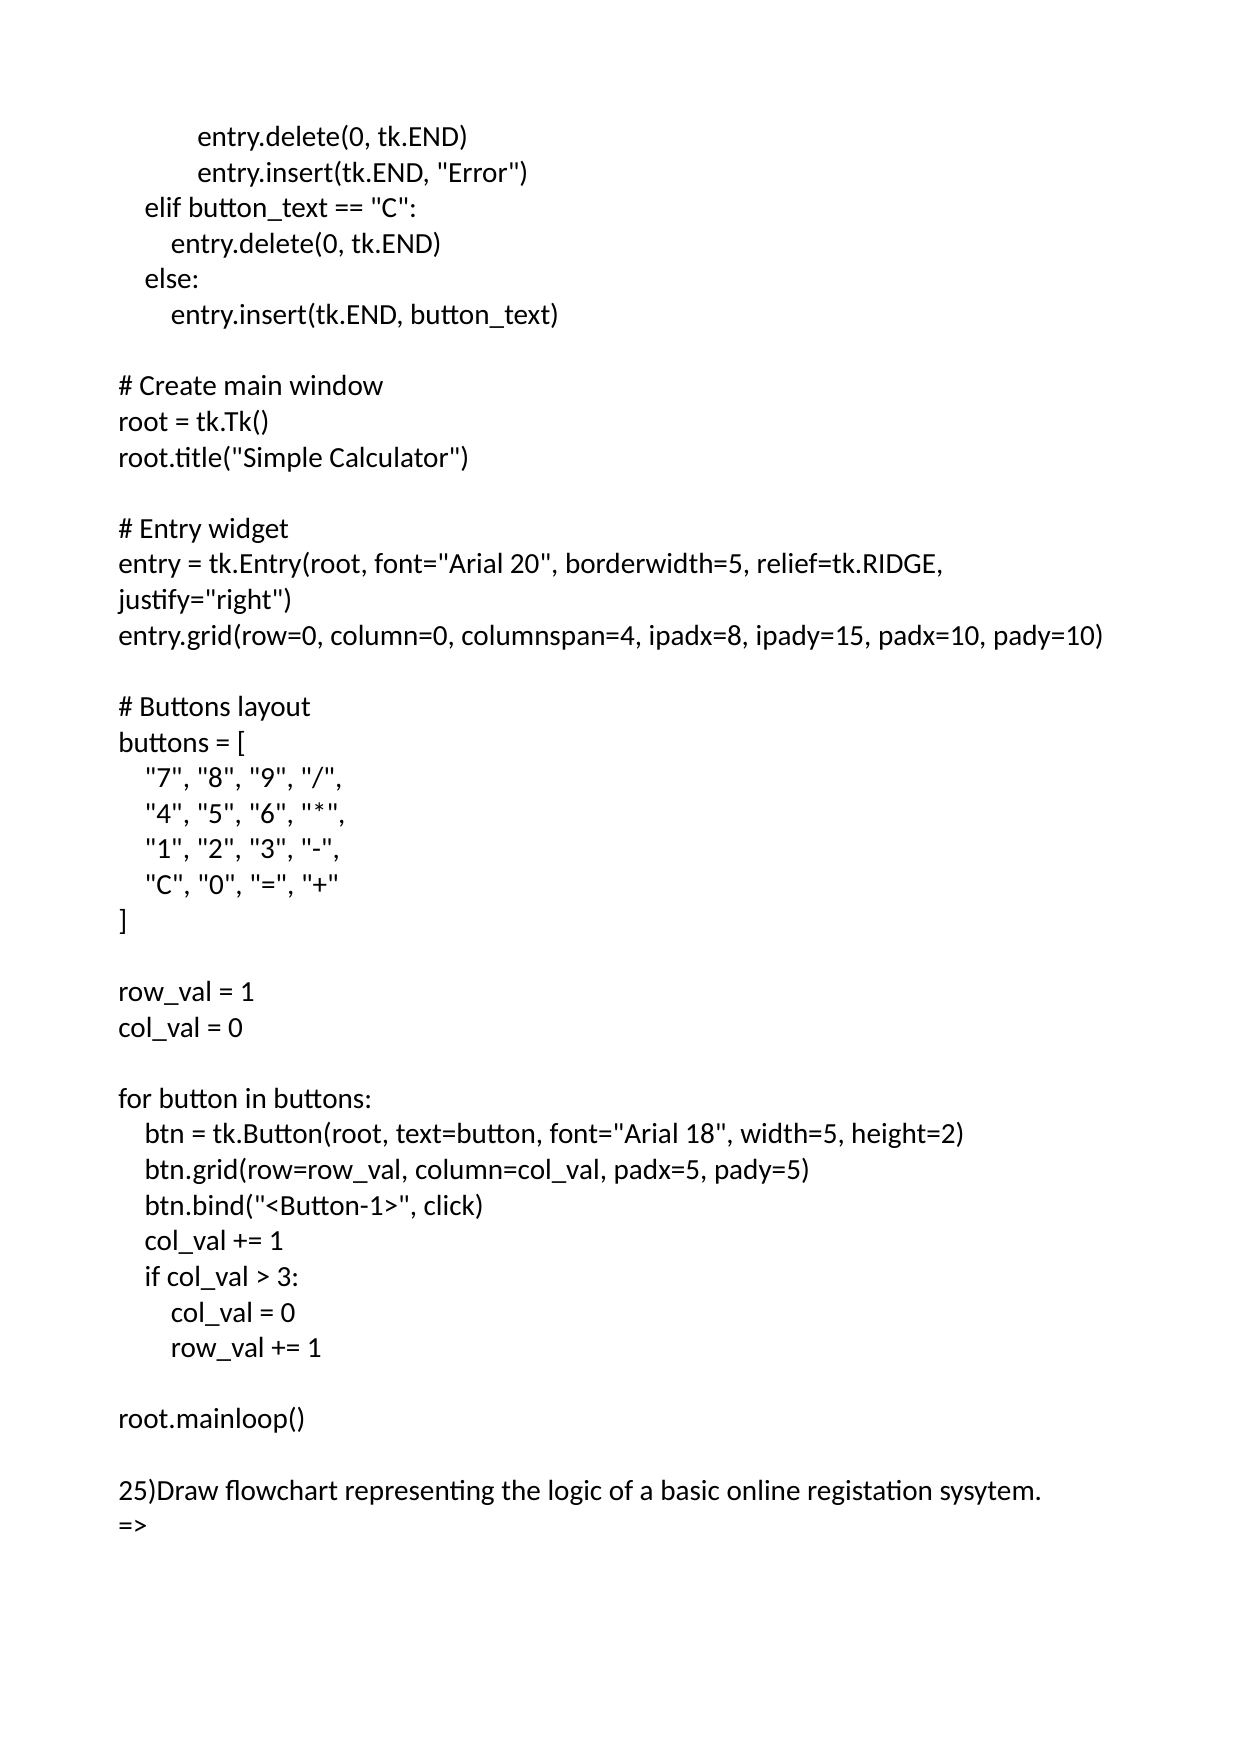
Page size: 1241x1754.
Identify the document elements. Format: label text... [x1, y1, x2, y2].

text btn.bind("<Button-1>", click) [118, 1187, 1122, 1222]
text if col_val > 3: [118, 1258, 1122, 1294]
text root.title("Simple Calculator") [118, 439, 1122, 474]
text "7", "8", "9", "/", [118, 759, 1122, 795]
text entry.delete(0, tk.END) [118, 225, 1122, 261]
text for button in buttons: [118, 1080, 1122, 1116]
text # Buttons layout [118, 688, 1122, 724]
text buttons = [ [118, 724, 1122, 759]
text ] [118, 902, 1122, 937]
text "C", "0", "=", "+" [118, 866, 1122, 902]
text entry.grid(row=0, column=0, columnspan=4, ipadx=8, ipady=15, padx=10, pady=10) [118, 617, 1122, 652]
text root = tk.Tk() [118, 403, 1122, 439]
text entry.insert(tk.END, "Error") [118, 154, 1122, 189]
text => [118, 1507, 1122, 1543]
text col_val = 0 [118, 1009, 1122, 1044]
text elif button_text == "C": [118, 189, 1122, 225]
text "1", "2", "3", "-", [118, 831, 1122, 866]
text col_val = 0 [118, 1294, 1122, 1329]
text # Create main window [118, 367, 1122, 403]
text btn = tk.Button(root, text=button, font="Arial 18", width=5, height=2) [118, 1116, 1122, 1151]
text else: [118, 261, 1122, 296]
text entry.delete(0, tk.END) [118, 118, 1122, 154]
text # Entry widget [118, 510, 1122, 546]
text row_val += 1 [118, 1329, 1122, 1365]
text 25)Draw flowchart representing the logic of a basic online registation sysytem. [118, 1472, 1122, 1507]
text row_val = 1 [118, 973, 1122, 1009]
text entry = tk.Entry(root, font="Arial 20", borderwidth=5, relief=tk.RIDGE, justify="right") [118, 546, 1122, 617]
text btn.grid(row=row_val, column=col_val, padx=5, pady=5) [118, 1151, 1122, 1187]
text col_val += 1 [118, 1222, 1122, 1258]
text root.mainloop() [118, 1401, 1122, 1436]
text entry.insert(tk.END, button_text) [118, 296, 1122, 332]
text "4", "5", "6", "*", [118, 795, 1122, 831]
